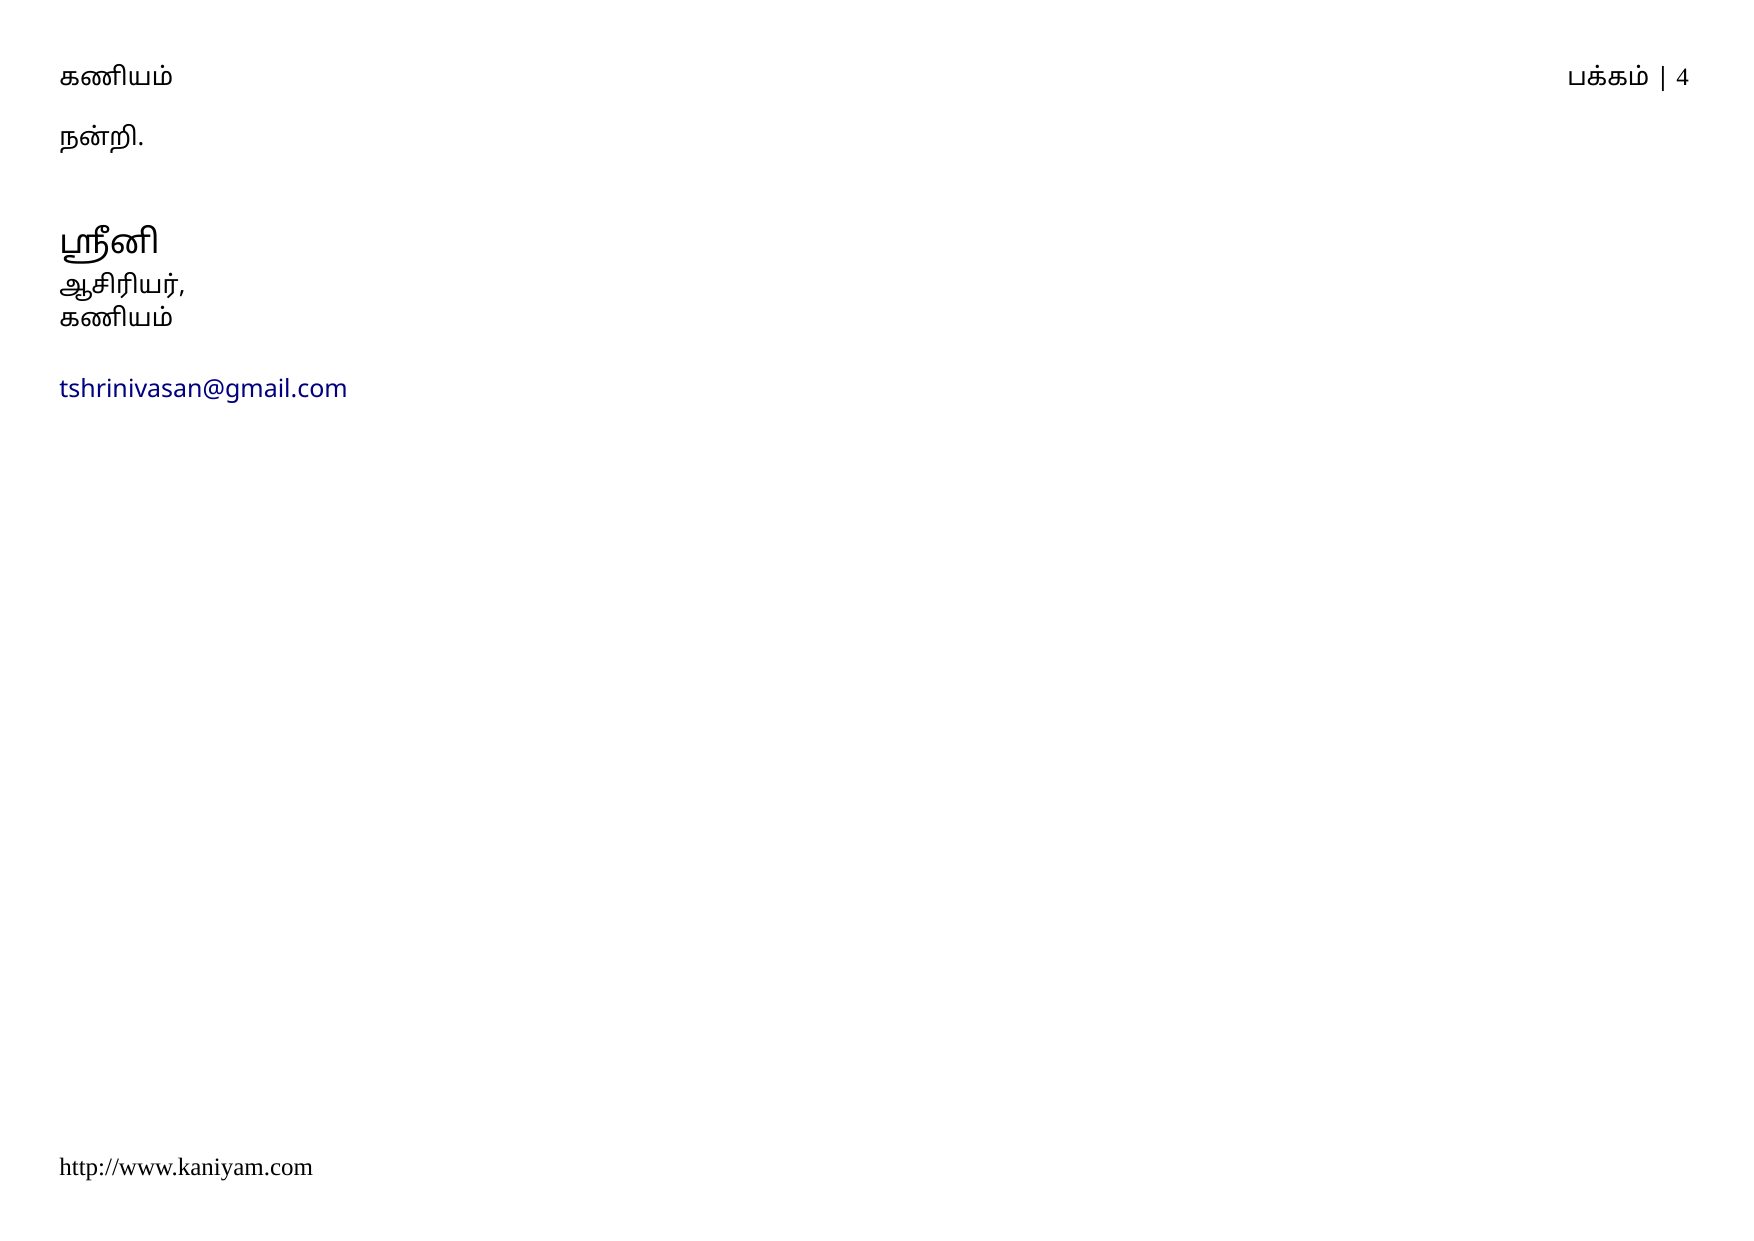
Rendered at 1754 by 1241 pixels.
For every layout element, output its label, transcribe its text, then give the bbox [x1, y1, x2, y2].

text நன்றி. [59, 118, 1695, 156]
text tshrinivasan@gmail.com [59, 371, 1695, 405]
text ஆசிரியர், [59, 267, 1695, 304]
text ஸ்ரீனி [59, 224, 1695, 267]
text கணியம் [59, 304, 1695, 337]
